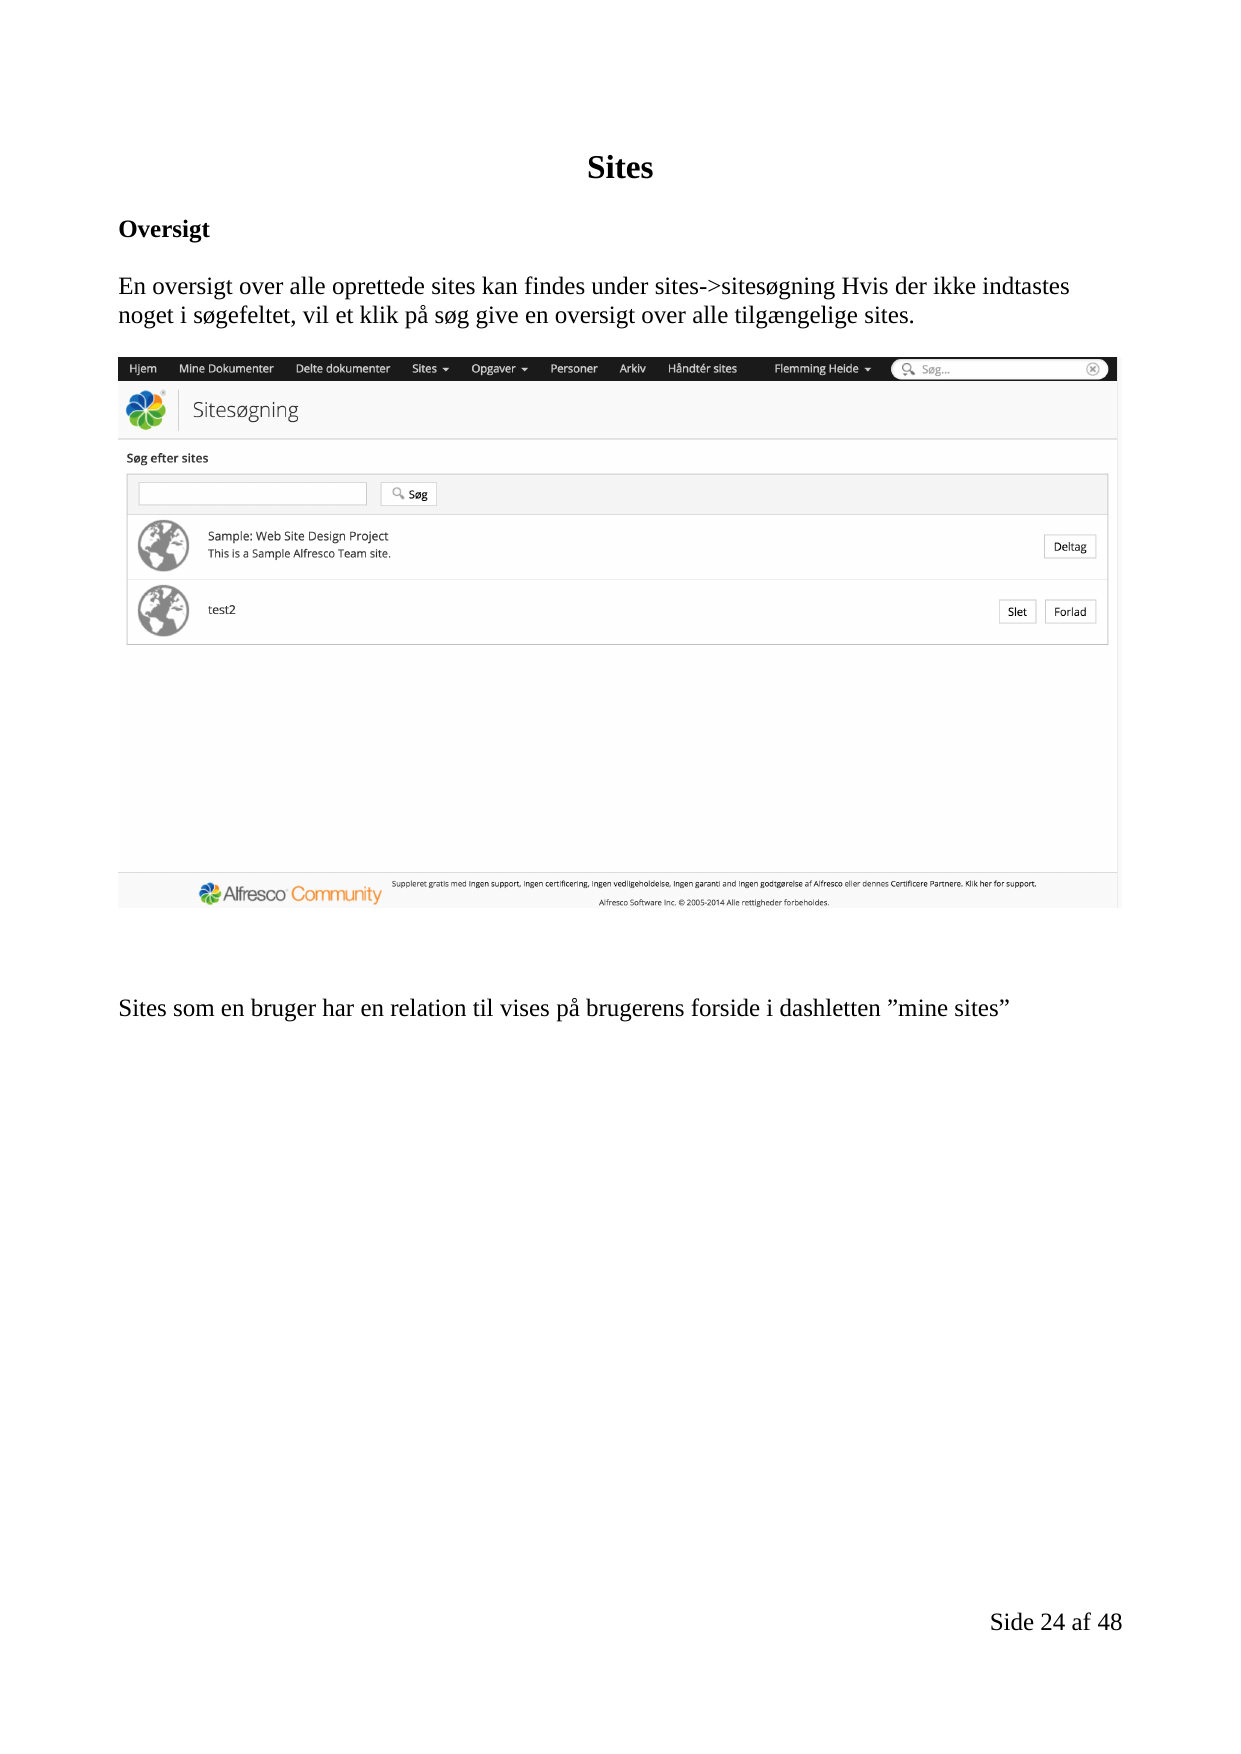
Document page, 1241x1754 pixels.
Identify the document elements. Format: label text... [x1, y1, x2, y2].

subtitle Sites [118, 147, 1122, 185]
picture [118, 357, 1123, 908]
subtitle Oversigt [118, 214, 1122, 243]
text Sites som en bruger har en relation til vises på brugerens forside i dashletten ”mine sites” [118, 993, 1122, 1022]
text En oversigt over alle oprettede sites kan findes under sites->sitesøgning Hvis der ikke indtastes noget i søgefeltet, vil et klik på søg give en oversigt over alle tilgængelige sites. [118, 271, 1122, 329]
